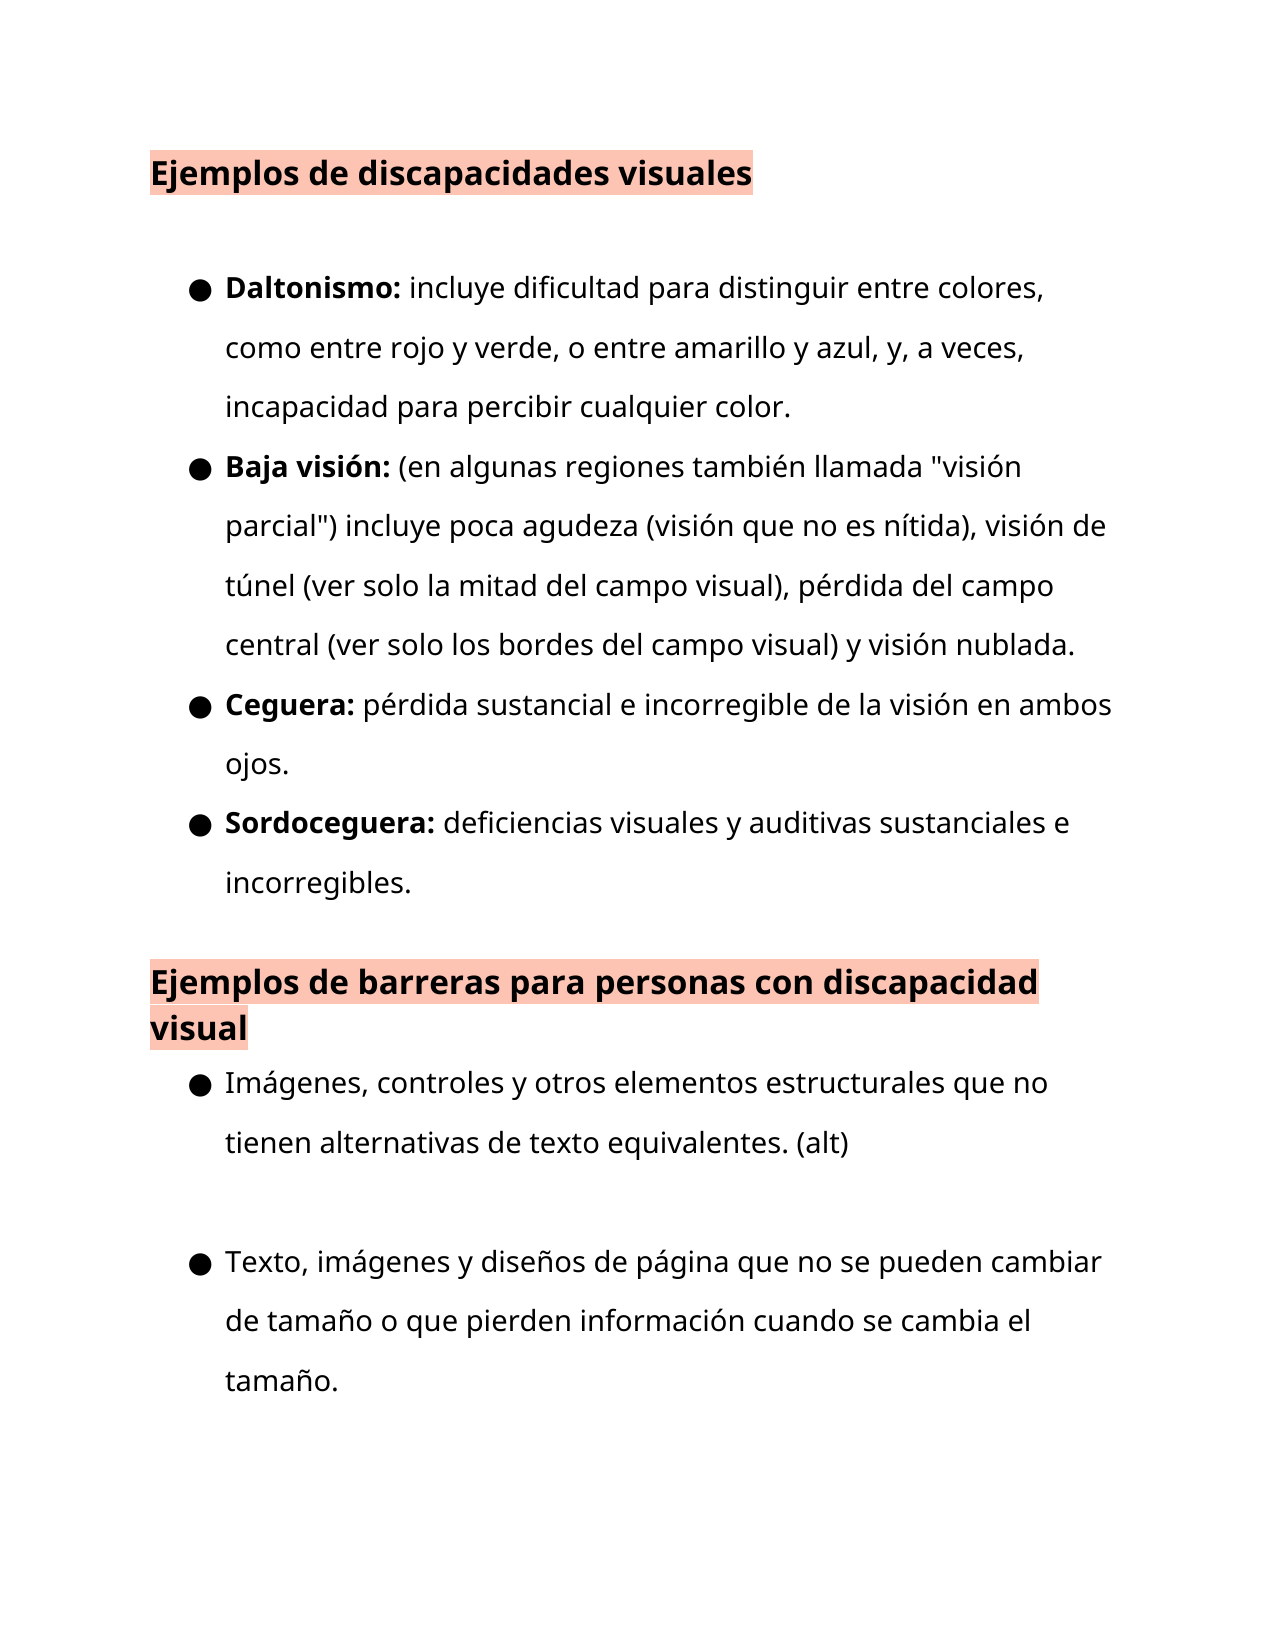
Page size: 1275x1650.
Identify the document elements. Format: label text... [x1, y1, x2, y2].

list Imágenes, controles y otros elementos estructurales que no tienen alternativas de texto equivalentes. (alt) [187, 1062, 1125, 1162]
list Ceguera: pérdida sustancial e incorregible de la visión en ambos ojos. [187, 684, 1125, 783]
list Texto, imágenes y diseños de página que no se pueden cambiar de tamaño o que pierden información cuando se cambia el tamaño. [187, 1241, 1125, 1399]
list Daltonismo: incluye dificultad para distinguir entre colores, como entre rojo y verde, o entre amarillo y azul, y, a veces, incapacidad para percibir cualquier color. [187, 267, 1125, 426]
subtitle Ejemplos de discapacidades visuales [753, 150, 1125, 195]
list Baja visión: (en algunas regiones también llamada "visión parcial") incluye poca agudeza (visión que no es nítida), visión de túnel (ver solo la mitad del campo visual), pérdida del campo central (ver solo los bordes del campo visual) y visión nublada. [187, 446, 1125, 664]
subtitle Ejemplos de barreras para personas con discapacidad visual [150, 959, 1125, 1050]
list Sordoceguera: deficiencias visuales y auditivas sustanciales e incorregibles. [187, 803, 1125, 902]
